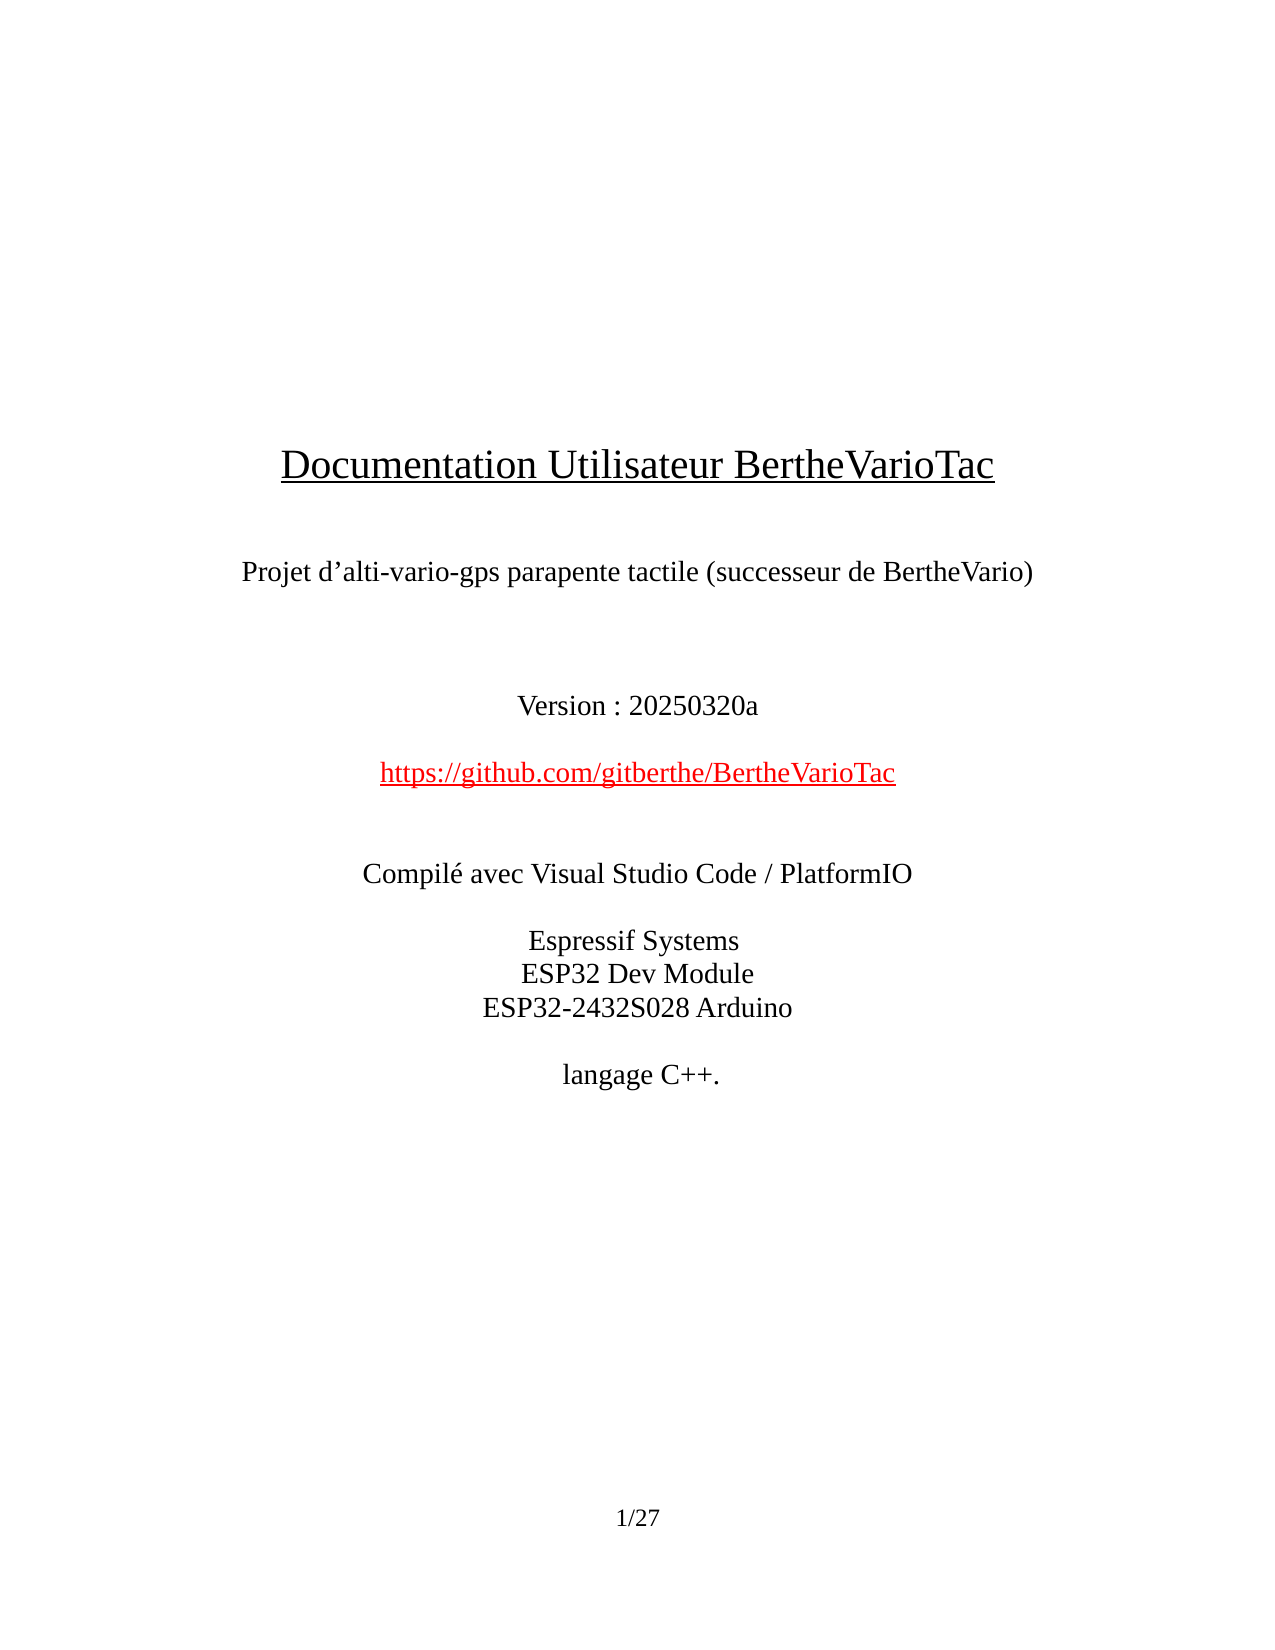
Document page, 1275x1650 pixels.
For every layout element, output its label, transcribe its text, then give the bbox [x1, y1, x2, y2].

text langage C++. [118, 1057, 1157, 1091]
text Version : 20250320a [118, 688, 1157, 722]
text Documentation Utilisateur BertheVarioTac [118, 439, 1157, 487]
text Espressif Systems [118, 923, 1157, 957]
text Projet d’alti-vario-gps parapente tactile (successeur de BertheVario) [118, 554, 1157, 588]
text Compilé avec Visual Studio Code / PlatformIO [118, 856, 1157, 889]
text https://github.com/gitberthe/BertheVarioTac [118, 755, 1157, 789]
text ESP32-2432S028 Arduino [118, 990, 1157, 1024]
text ESP32 Dev Module [118, 957, 1157, 990]
